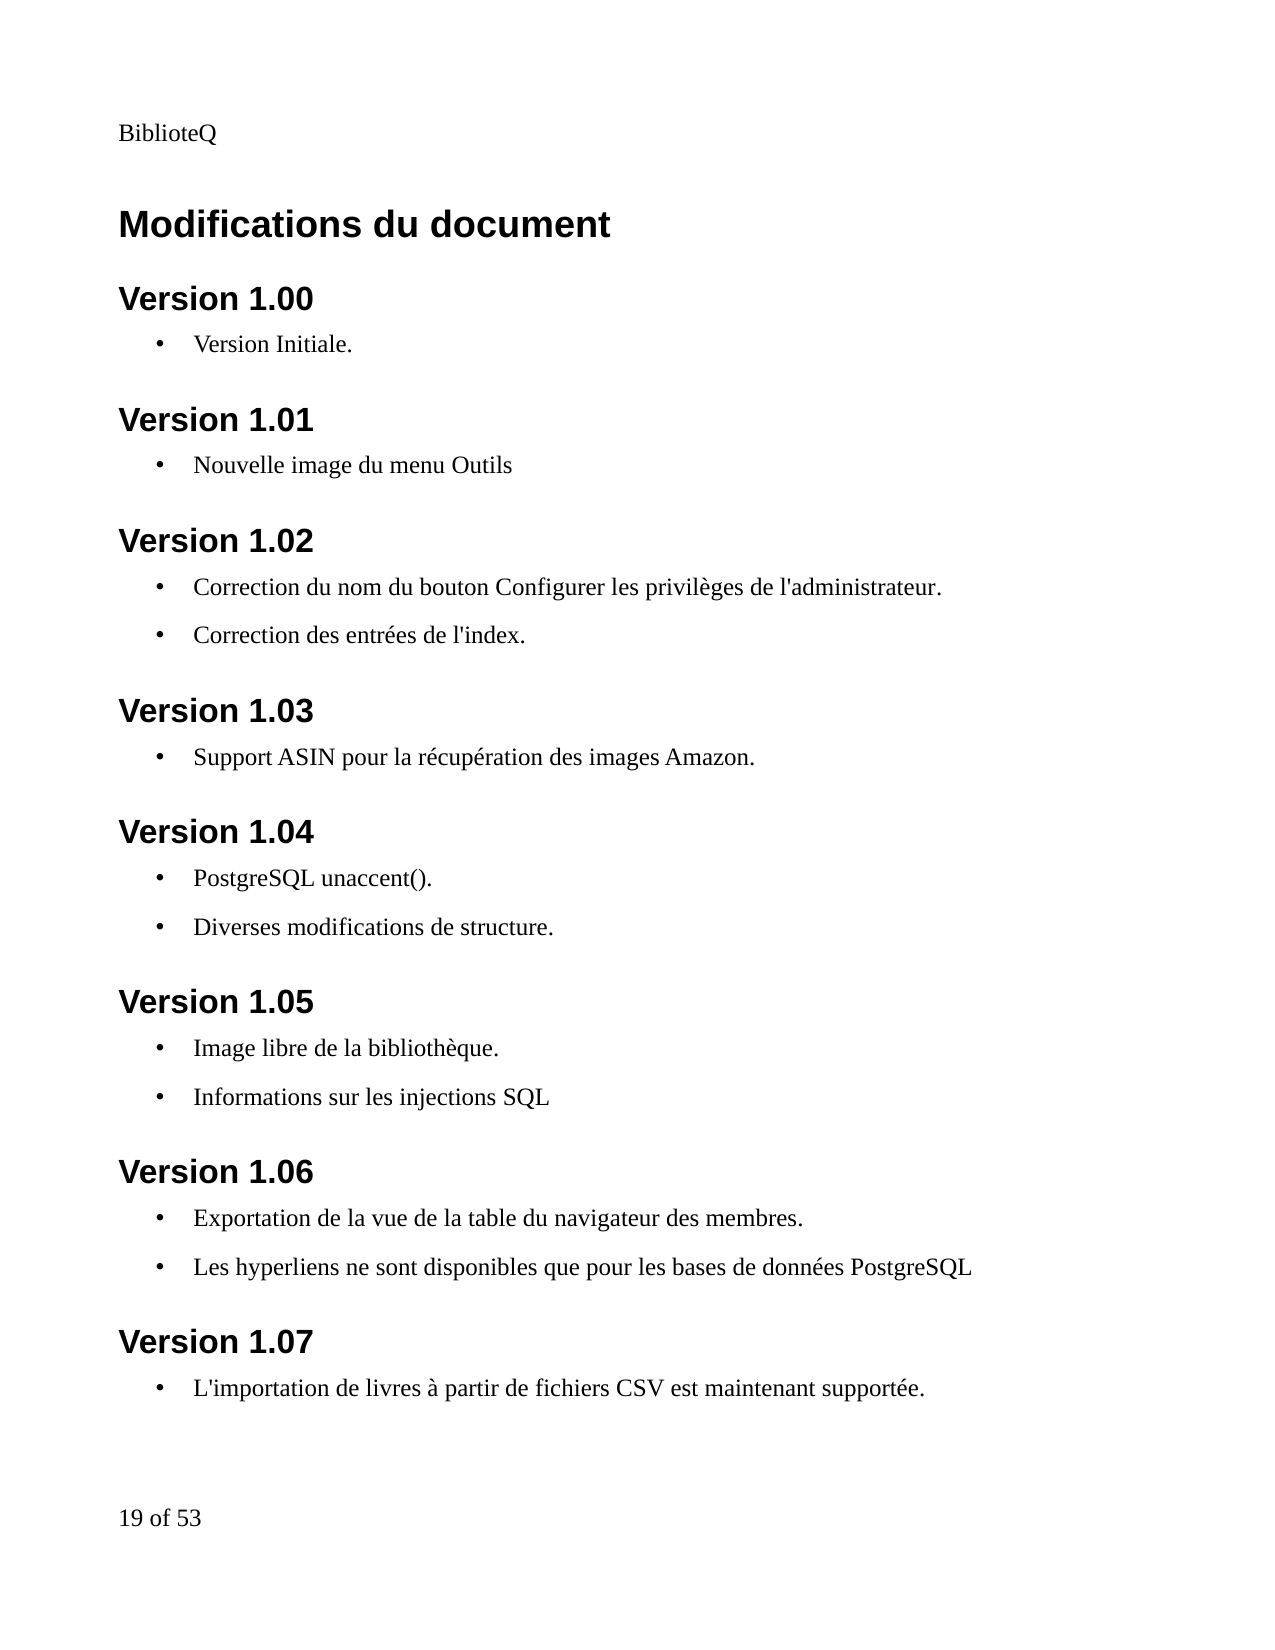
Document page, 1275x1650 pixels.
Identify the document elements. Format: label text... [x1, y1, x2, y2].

subtitle Version 1.07 [118, 1322, 1157, 1361]
list Les hyperliens ne sont disponibles que pour les bases de données PostgreSQL [156, 1252, 1157, 1281]
subtitle Modifications du document [118, 201, 1157, 245]
list Informations sur les injections SQL [156, 1082, 1157, 1111]
list Version Initiale. [156, 329, 1157, 358]
list Correction du nom du bouton Configurer les privilèges de l'administrateur. [156, 572, 1157, 600]
list Support ASIN pour la récupération des images Amazon. [156, 742, 1157, 770]
list Correction des entrées de l'index. [156, 621, 1157, 649]
subtitle Version 1.03 [118, 691, 1157, 729]
list Image libre de la bibliothèque. [156, 1033, 1157, 1062]
list L'importation de livres à partir de fichiers CSV est maintenant supportée. [156, 1373, 1157, 1402]
subtitle Version 1.05 [118, 982, 1157, 1020]
list Nouvelle image du menu Outils [156, 451, 1157, 479]
list Diverses modifications de structure. [156, 912, 1157, 941]
subtitle Version 1.00 [118, 278, 1157, 317]
list Exportation de la vue de la table du navigateur des membres. [156, 1203, 1157, 1232]
subtitle Version 1.01 [118, 399, 1157, 438]
list PostgreSQL unaccent(). [156, 863, 1157, 891]
subtitle Version 1.02 [118, 520, 1157, 559]
subtitle Version 1.04 [118, 812, 1157, 850]
subtitle Version 1.06 [118, 1152, 1157, 1190]
